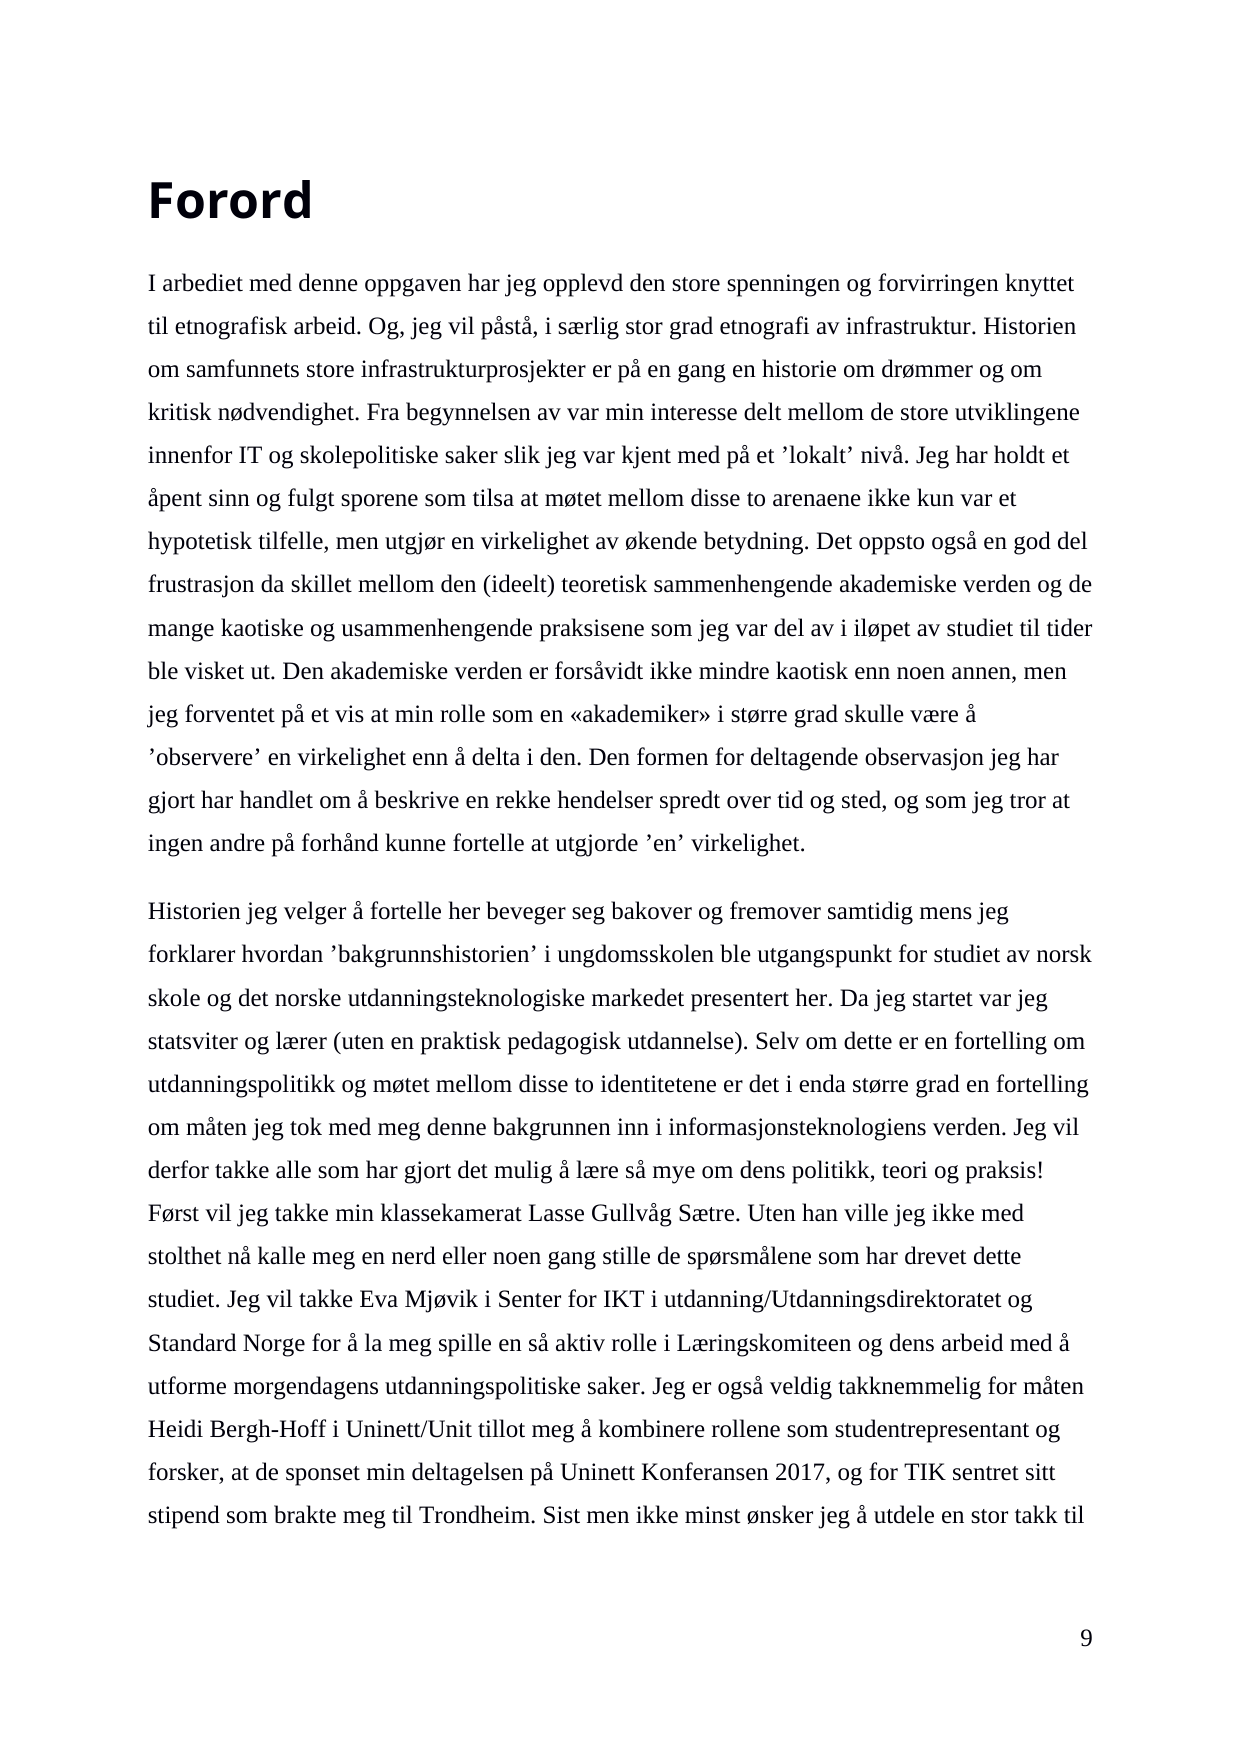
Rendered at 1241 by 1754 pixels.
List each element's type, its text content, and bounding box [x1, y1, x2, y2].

text I arbediet med denne oppgaven har jeg opplevd den store spenningen og forvirringen knyttet til etnografisk arbeid. Og, jeg vil påstå, i særlig stor grad etnografi av infrastruktur. Historien om samfunnets store infrastrukturprosjekter er på en gang en historie om drømmer og om kritisk nødvendighet. Fra begynnelsen av var min interesse delt mellom de store utviklingene innenfor IT og skolepolitiske saker slik jeg var kjent med på et ’lokalt’ nivå. Jeg har holdt et åpent sinn og fulgt sporene som tilsa at møtet mellom disse to arenaene ikke kun var et hypotetisk tilfelle, men utgjør en virkelighet av økende betydning. Det oppsto også en god del frustrasjon da skillet mellom den (ideelt) teoretisk sammenhengende akademiske verden og de mange kaotiske og usammenhengende praksisene som jeg var del av i iløpet av studiet til tider ble visket ut. Den akademiske verden er forsåvidt ikke mindre kaotisk enn noen annen, men jeg forventet på et vis at min rolle som en «akademiker» i større grad skulle være å ’observere’ en virkelighet enn å delta i den. Den formen for deltagende observasjon jeg har gjort har handlet om å beskrive en rekke hendelser spredt over tid og sted, og som jeg tror at ingen andre på forhånd kunne fortelle at utgjorde ’en’ virkelighet. [148, 268, 1092, 857]
subtitle Forord [148, 165, 1092, 233]
text Historien jeg velger å fortelle her beveger seg bakover og fremover samtidig mens jeg forklarer hvordan ’bakgrunnshistorien’ i ungdomsskolen ble utgangspunkt for studiet av norsk skole og det norske utdanningsteknologiske markedet presentert her. Da jeg startet var jeg statsviter og lærer (uten en praktisk pedagogisk utdannelse). Selv om dette er en fortelling om utdanningspolitikk og møtet mellom disse to identitetene er det i enda større grad en fortelling om måten jeg tok med meg denne bakgrunnen inn i informasjonsteknologiens verden. Jeg vil derfor takke alle som har gjort det mulig å lære så mye om dens politikk, teori og praksis! Først vil jeg takke min klassekamerat Lasse Gullvåg Sætre. Uten han ville jeg ikke med stolthet nå kalle meg en nerd eller noen gang stille de spørsmålene som har drevet dette studiet. Jeg vil takke Eva Mjøvik i Senter for IKT i utdanning/Utdanningsdirektoratet og Standard Norge for å la meg spille en så aktiv rolle i Læringskomiteen og dens arbeid med å utforme morgendagens utdanningspolitiske saker. Jeg er også veldig takknemmelig for måten Heidi Bergh-Hoff i Uninett/Unit tillot meg å kombinere rollene som studentrepresentant og forsker, at de sponset min deltagelsen på Uninett Konferansen 2017, og for TIK sentret sitt stipend som brakte meg til Trondheim. Sist men ikke minst ønsker jeg å utdele en stor takk til [148, 896, 1092, 1529]
